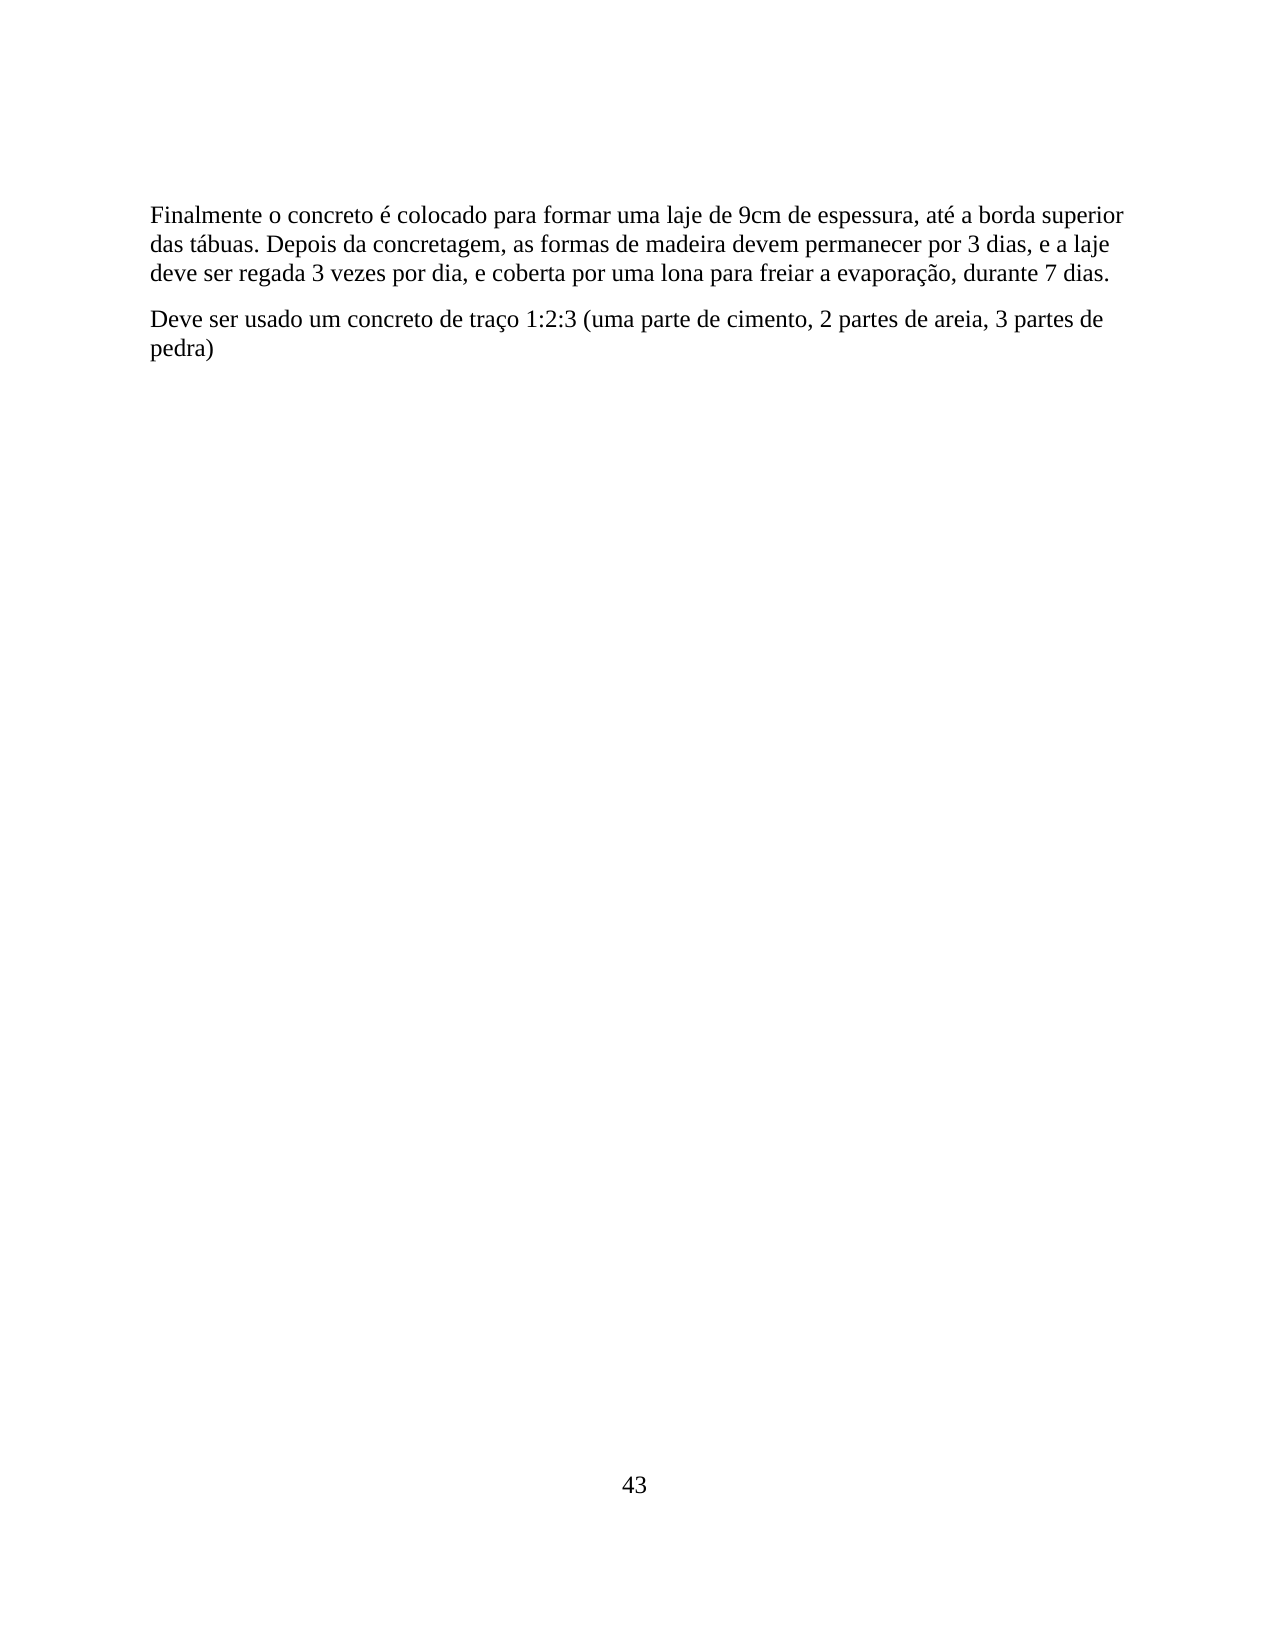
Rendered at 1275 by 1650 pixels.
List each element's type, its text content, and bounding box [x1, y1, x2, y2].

text Finalmente o concreto é colocado para formar uma laje de 9cm de espessura, até a borda superior das tábuas. Depois da concretagem, as formas de madeira devem permanecer por 3 dias, e a laje deve ser regada 3 vezes por dia, e coberta por uma lona para freiar a evaporação, durante 7 dias. [150, 200, 1125, 286]
text Deve ser usado um concreto de traço 1:2:3 (uma parte de cimento, 2 partes de areia, 3 partes de pedra) [150, 304, 1125, 362]
